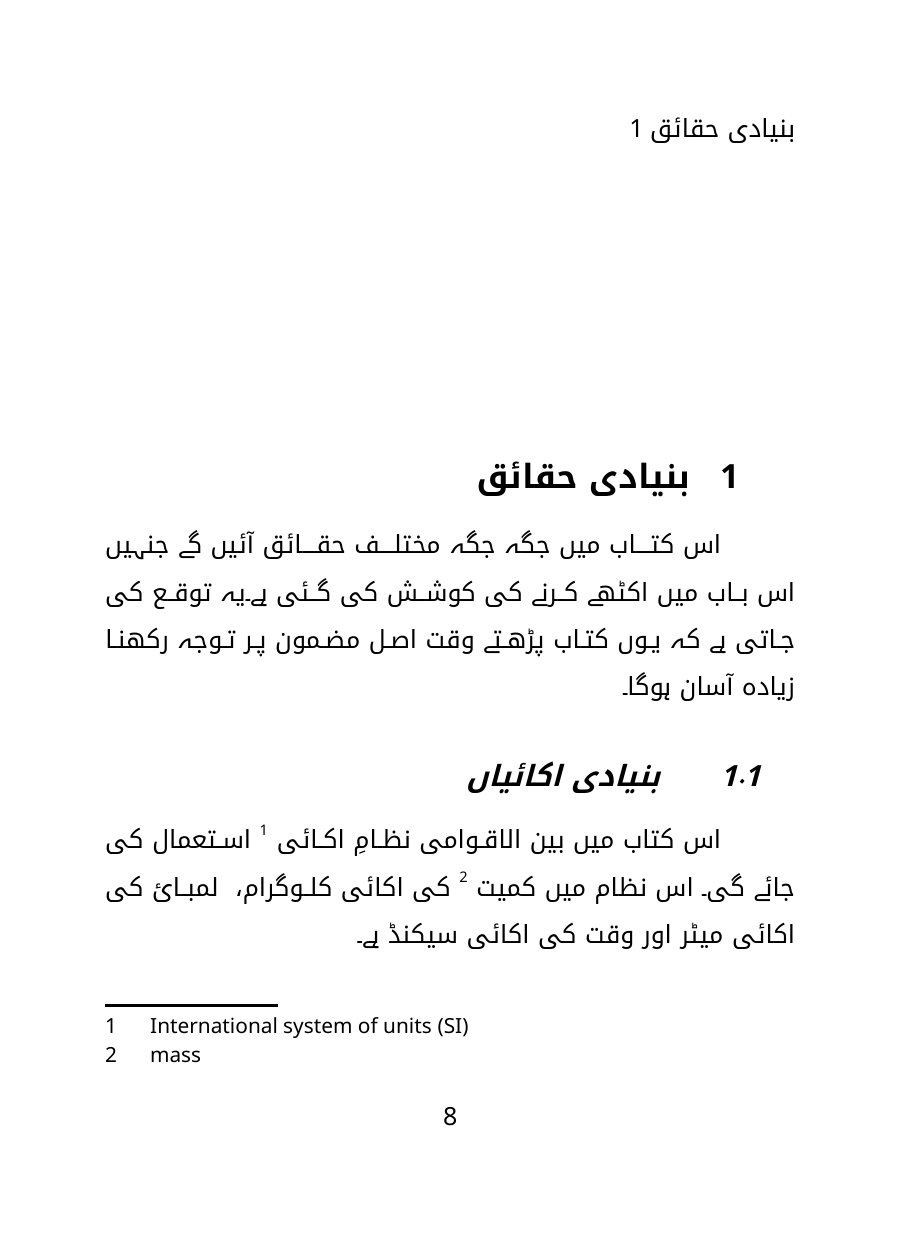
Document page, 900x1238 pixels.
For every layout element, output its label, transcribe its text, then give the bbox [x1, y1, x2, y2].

subtitle بنیادی حقائق [105, 446, 720, 509]
text اس کتاب میں جگہ جگہ مختلف حقائق آئیں گے جنہیں اس باب میں اکٹھے کرنے کی کوشش کی گئی ہے۔یہ توقع کی جاتی ہے کہ یوں کتاب پڑھتے وقت اصل مضمون پر توجہ رکھنا زیادہ آسان ہوگا۔ [105, 522, 795, 711]
text mass [105, 1040, 795, 1068]
subtitle بنیادی اکائیاں [105, 749, 720, 804]
text اس کتاب میں بین الاقوامی نظامِ اکائی استعمال کی جائے گی۔ اس نظام میں کمیت کی اکائی کلوگرام، لمبائ کی اکائی میٹر اور وقت کی اکائی سیکنڈ ہے۔ [105, 816, 795, 959]
text International system of units (SI) [105, 1012, 795, 1040]
